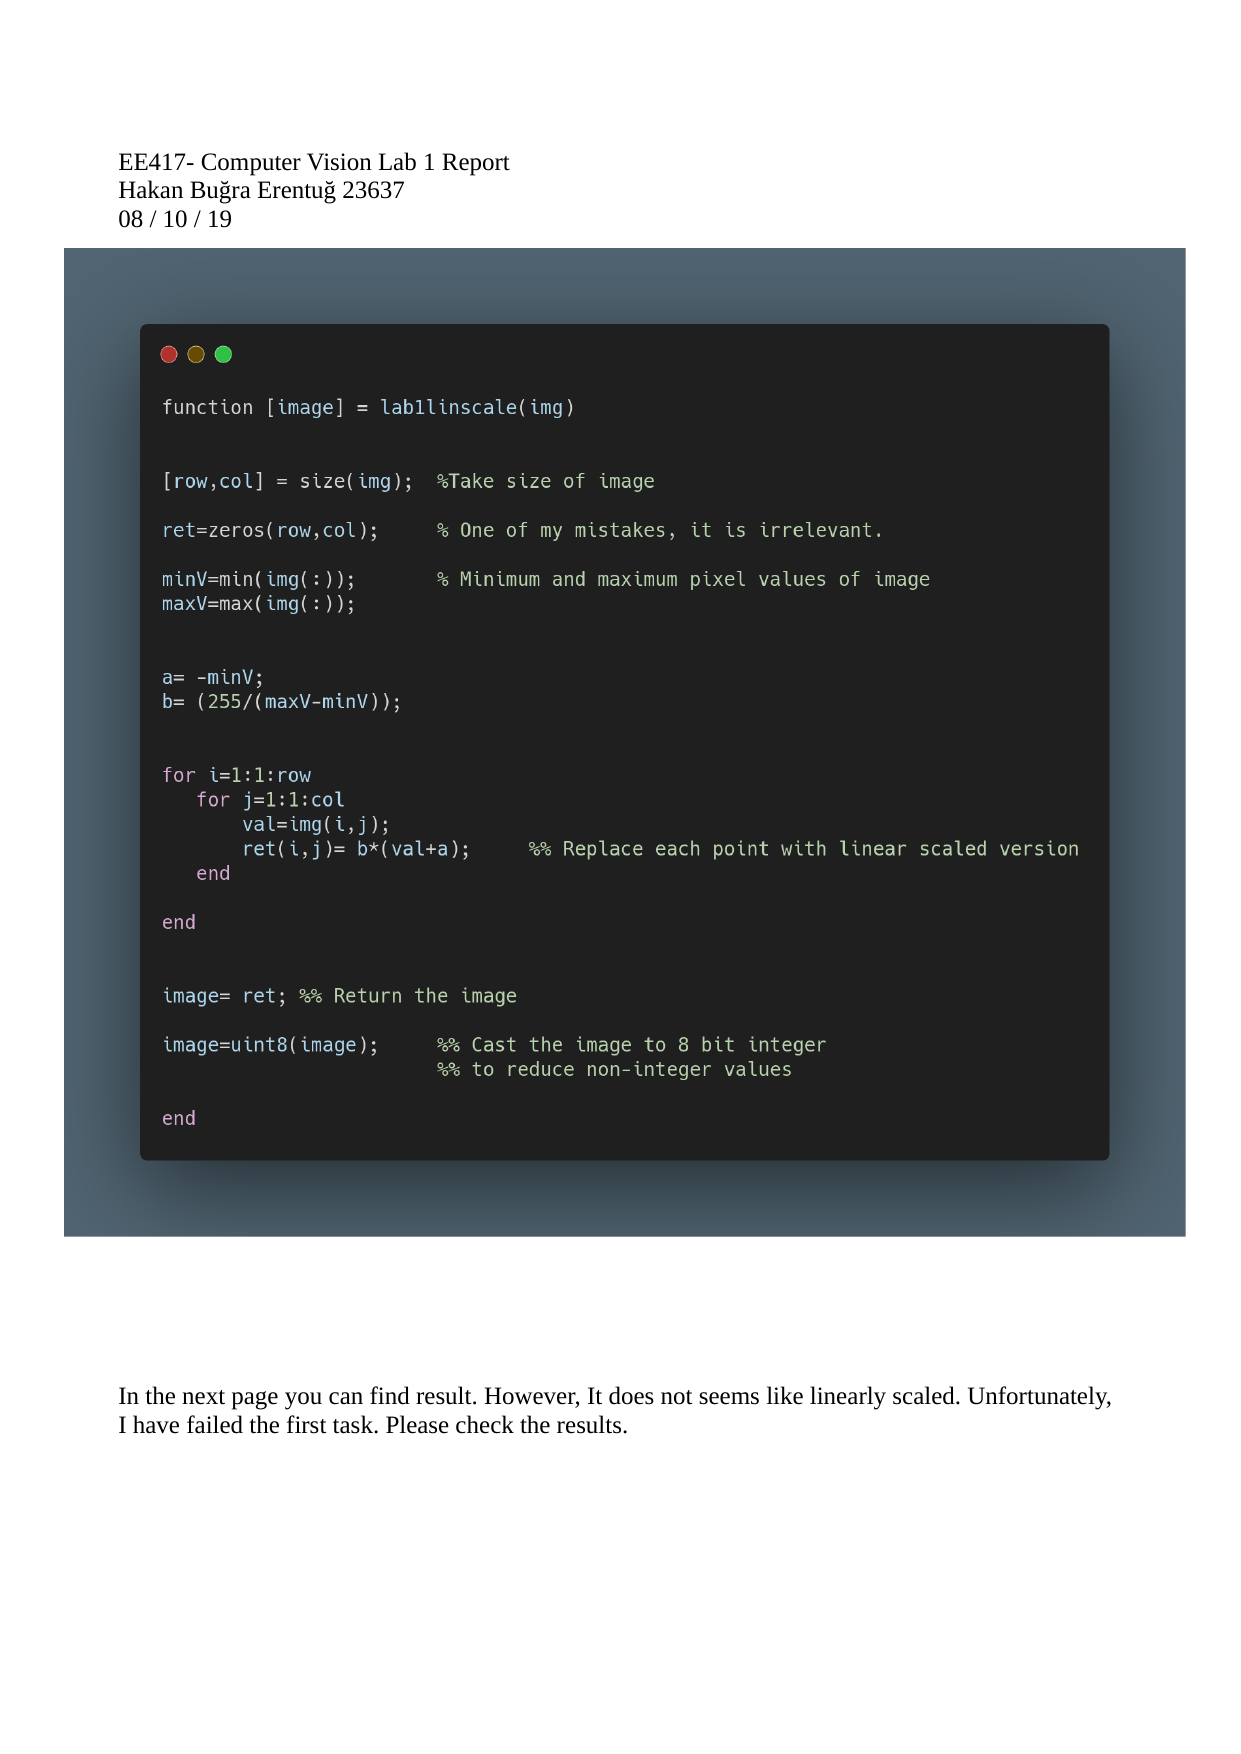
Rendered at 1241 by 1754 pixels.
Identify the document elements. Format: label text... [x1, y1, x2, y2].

picture [63, 248, 1186, 1237]
text In the next page you can find result. However, It does not seems like linearly scaled. Unfortunately, I have failed the first task. Please check the results. [118, 1381, 1122, 1631]
